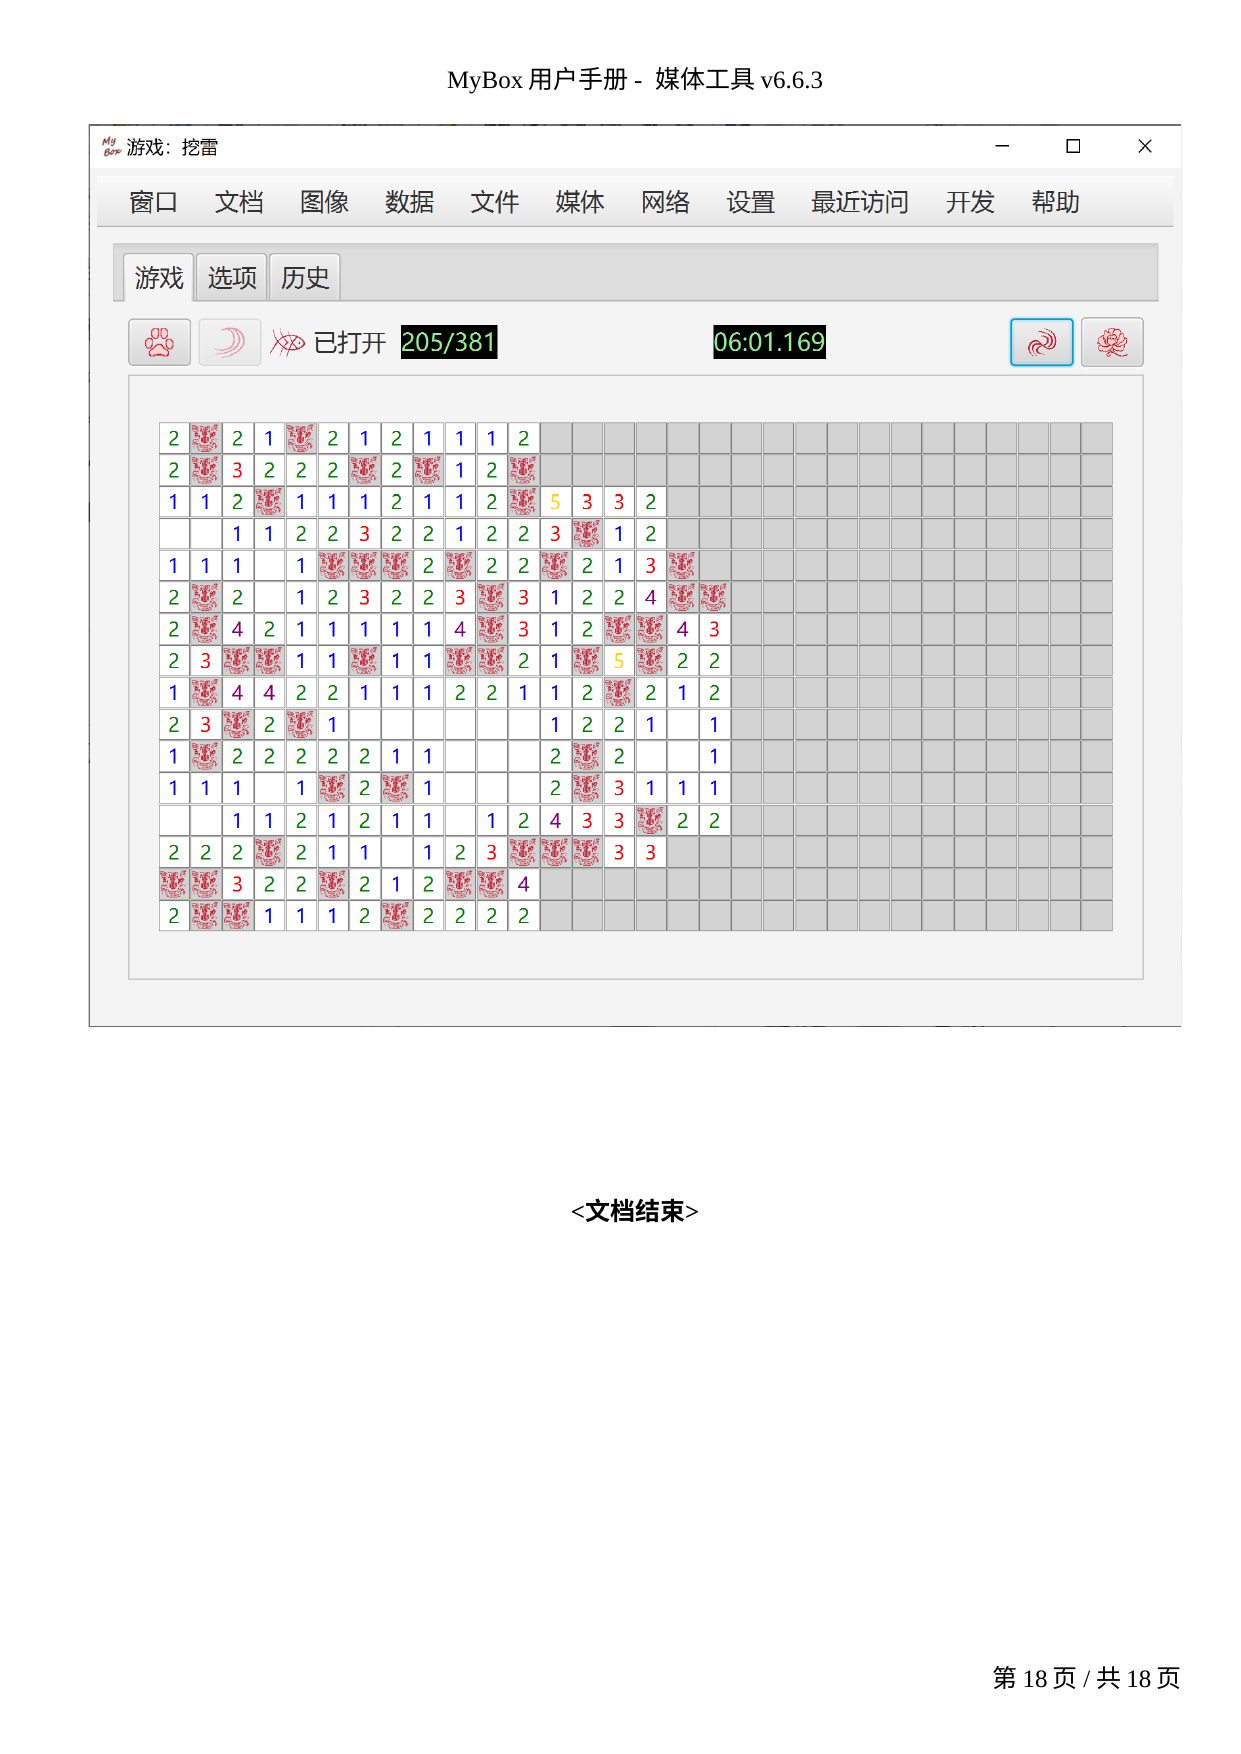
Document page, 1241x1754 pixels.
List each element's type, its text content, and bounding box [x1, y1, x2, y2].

picture [88, 124, 1182, 1027]
text <文档结束> [88, 1192, 1181, 1228]
